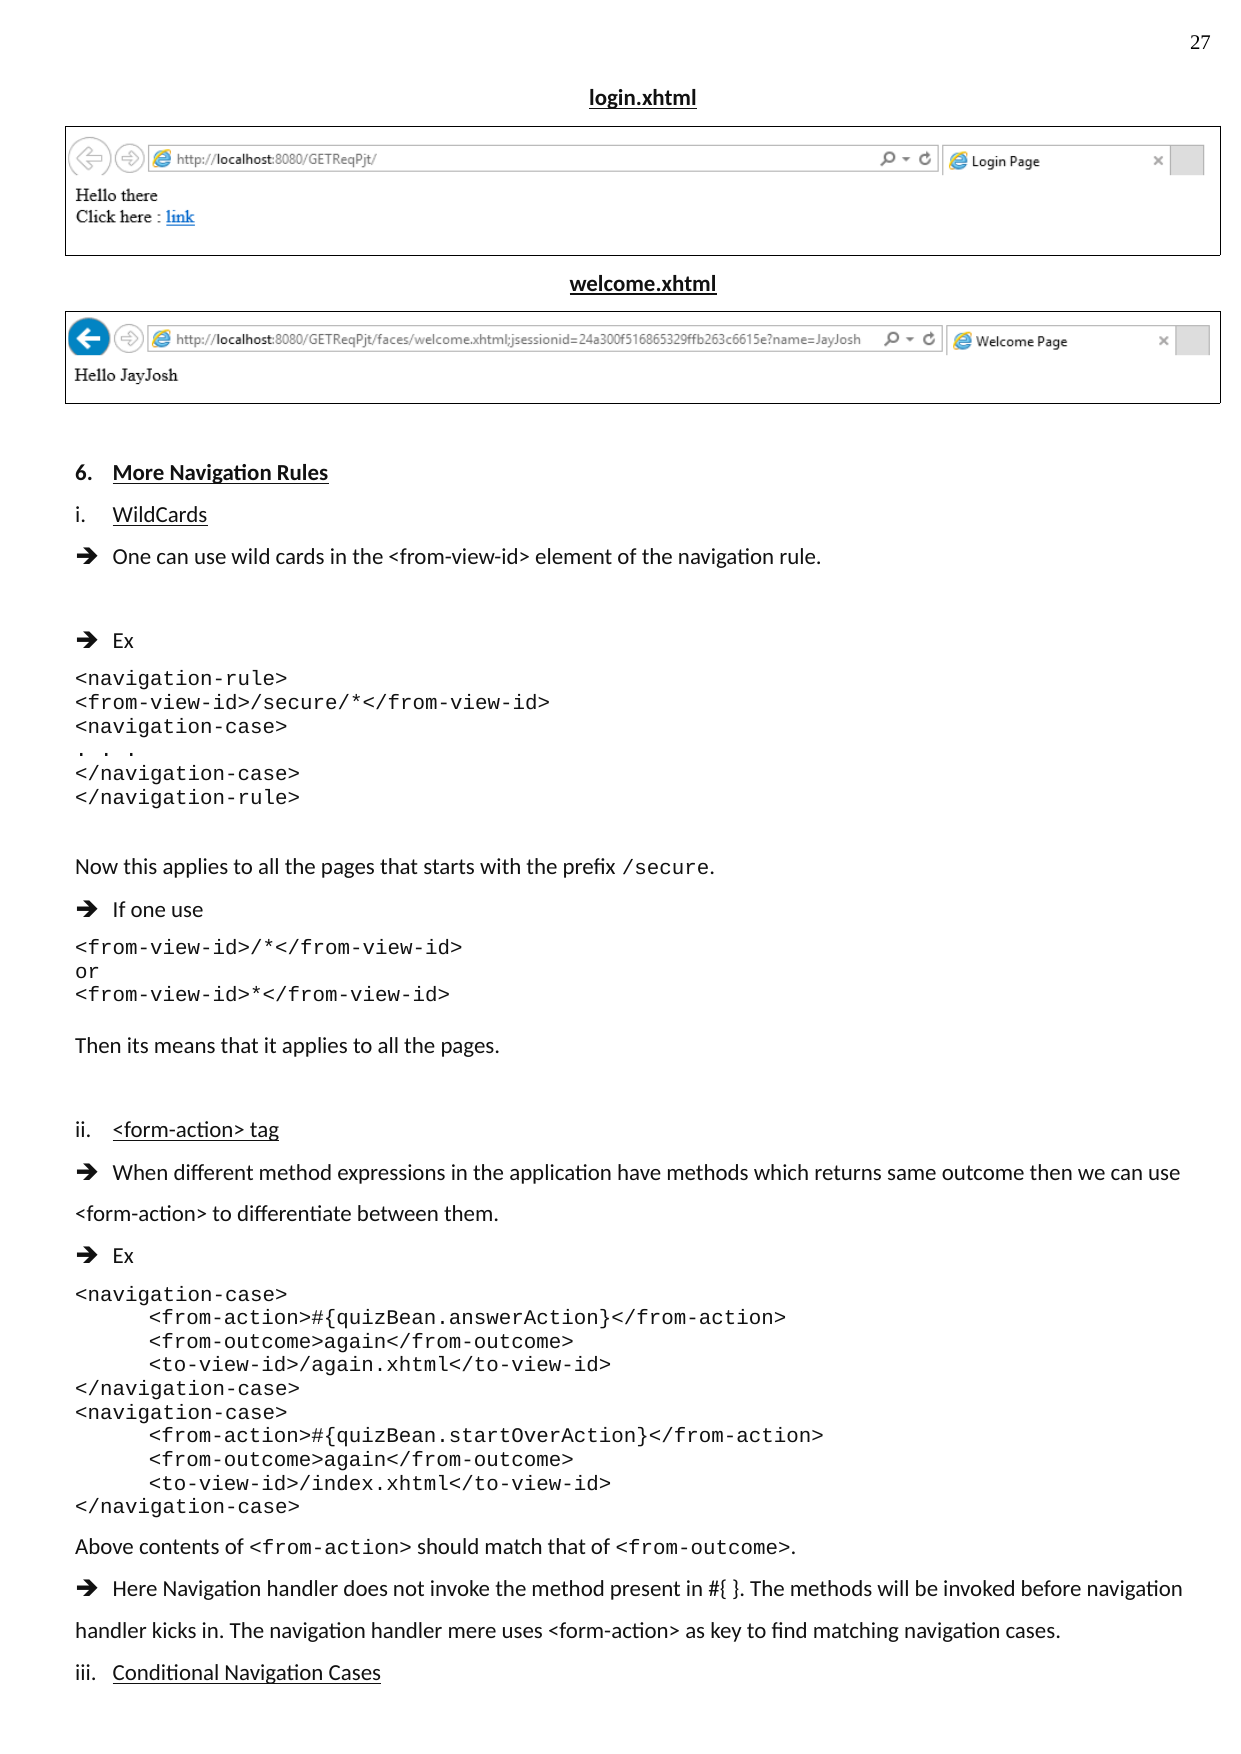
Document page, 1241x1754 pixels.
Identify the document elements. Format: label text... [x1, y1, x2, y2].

text <from-view-id>*</from-view-id> [75, 984, 1211, 1008]
text <navigation-rule> [75, 668, 1211, 692]
text <navigation-case> [75, 1402, 1211, 1425]
text or [75, 961, 1211, 984]
text 6. More Navigation Rules [75, 458, 1211, 487]
text i. WildCards [75, 501, 1211, 528]
text </navigation-case> [75, 763, 1211, 787]
text . . . [75, 739, 1211, 763]
list Here Navigation handler does not invoke the method present in #{ }. The methods will be invoked before navigation handler kicks in. The navigation handler mere uses <form-action> as key to find matching navigation cases. [75, 1574, 1211, 1644]
list Ex [75, 626, 1211, 654]
text ii. <form-action> tag [75, 1116, 1211, 1144]
text Then its means that it applies to all the pages. [75, 1032, 1211, 1060]
text </navigation-rule> [75, 787, 1211, 810]
text <to-view-id>/index.xhtml</to-view-id> [75, 1473, 1211, 1496]
list If one use [75, 895, 1211, 923]
text <navigation-case> [75, 1283, 1211, 1307]
list One can use wild cards in the <from-view-id> element of the navigation rule. [75, 542, 1211, 571]
text <to-view-id>/again.xhtml</to-view-id> [75, 1354, 1211, 1378]
text welcome.xhtml [75, 256, 1211, 297]
list Ex [75, 1242, 1211, 1269]
text <from-outcome>again</from-outcome> [75, 1331, 1211, 1354]
text <from-action>#{quizBean.answerAction}</from-action> [75, 1307, 1211, 1331]
text </navigation-case> [75, 1496, 1211, 1520]
text <navigation-case> [75, 716, 1211, 739]
text <from-outcome>again</from-outcome> [75, 1449, 1211, 1473]
text Now this applies to all the pages that starts with the prefix /secure. [75, 852, 1211, 881]
text </navigation-case> [75, 1378, 1211, 1402]
list When different method expressions in the application have methods which returns same outcome then we can use <form-action> to differentiate between them. [75, 1158, 1211, 1228]
text login.xhtml [75, 83, 1211, 112]
text <from-action>#{quizBean.startOverAction}</from-action> [75, 1425, 1211, 1449]
text <from-view-id>/*</from-view-id> [75, 937, 1211, 961]
text iii. Conditional Navigation Cases [75, 1658, 1211, 1687]
text <from-view-id>/secure/*</from-view-id> [75, 692, 1211, 716]
text Above contents of <from-action> should match that of <from-outcome>. [75, 1532, 1211, 1560]
